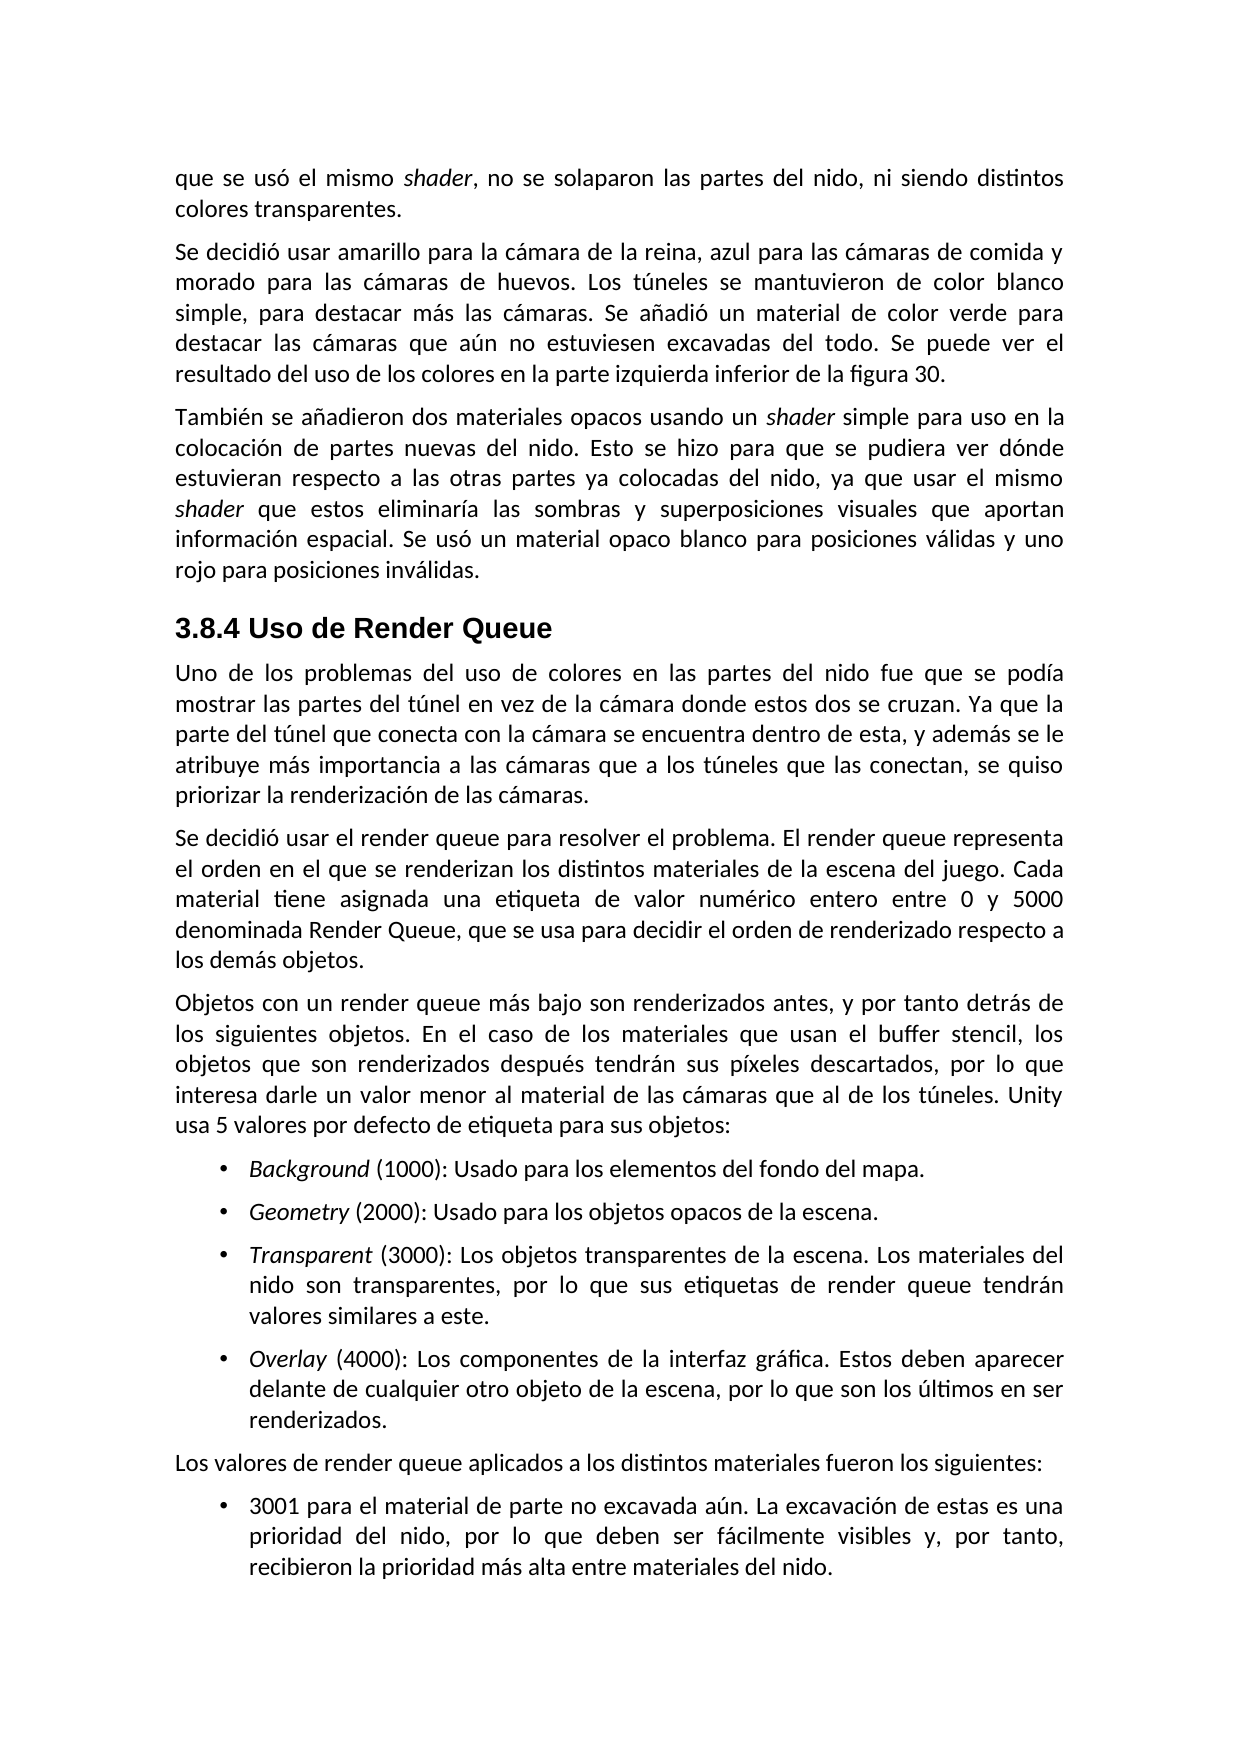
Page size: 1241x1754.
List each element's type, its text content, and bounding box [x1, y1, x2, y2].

text Uno de los problemas del uso de colores en las partes del nido fue que se podía mostrar las partes del túnel en vez de la cámara donde estos dos se cruzan. Ya que la parte del túnel que conecta con la cámara se encuentra dentro de esta, y además se le atribuye más importancia a las cámaras que a los túneles que las conectan, se quiso priorizar la renderización de las cámaras. [175, 657, 1065, 810]
text También se añadieron dos materiales opacos usando un shader simple para uso en la colocación de partes nuevas del nido. Esto se hizo para que se pudiera ver dónde estuvieran respecto a las otras partes ya colocadas del nido, ya que usar el mismo shader que estos eliminaría las sombras y superposiciones visuales que aportan información espacial. Se usó un material opaco blanco para posiciones válidas y uno rojo para posiciones inválidas. [175, 401, 1065, 584]
list Transparent (3000): Los objetos transparentes de la escena. Los materiales del nido son transparentes, por lo que sus etiquetas de render queue tendrán valores similares a este. [219, 1239, 1065, 1330]
list 3001 para el material de parte no excavada aún. La excavación de estas es una prioridad del nido, por lo que deben ser fácilmente visibles y, por tanto, recibieron la prioridad más alta entre materiales del nido. [219, 1490, 1065, 1581]
list Geometry (2000): Usado para los objetos opacos de la escena. [219, 1196, 1065, 1226]
subtitle Uso de Render Queue [175, 611, 1065, 645]
text que se usó el mismo shader, no se solaparon las partes del nido, ni siendo distintos colores transparentes. [175, 162, 1065, 223]
text Se decidió usar amarillo para la cámara de la reina, azul para las cámaras de comida y morado para las cámaras de huevos. Los túneles se mantuvieron de color blanco simple, para destacar más las cámaras. Se añadió un material de color verde para destacar las cámaras que aún no estuviesen excavadas del todo. Se puede ver el resultado del uso de los colores en la parte izquierda inferior de la figura 30. [175, 236, 1065, 389]
text Se decidió usar el render queue para resolver el problema. El render queue representa el orden en el que se renderizan los distintos materiales de la escena del juego. Cada material tiene asignada una etiqueta de valor numérico entero entre 0 y 5000 denominada Render Queue, que se usa para decidir el orden de renderizado respecto a los demás objetos. [175, 822, 1065, 975]
text Los valores de render queue aplicados a los distintos materiales fueron los siguientes: [175, 1447, 1065, 1477]
list Background (1000): Usado para los elementos del fondo del mapa. [219, 1153, 1065, 1183]
list Overlay (4000): Los componentes de la interfaz gráfica. Estos deben aparecer delante de cualquier otro objeto de la escena, por lo que son los últimos en ser renderizados. [219, 1343, 1065, 1434]
text Objetos con un render queue más bajo son renderizados antes, y por tanto detrás de los siguientes objetos. En el caso de los materiales que usan el buffer stencil, los objetos que son renderizados después tendrán sus píxeles descartados, por lo que interesa darle un valor menor al material de las cámaras que al de los túneles. Unity usa 5 valores por defecto de etiqueta para sus objetos: [175, 988, 1065, 1140]
